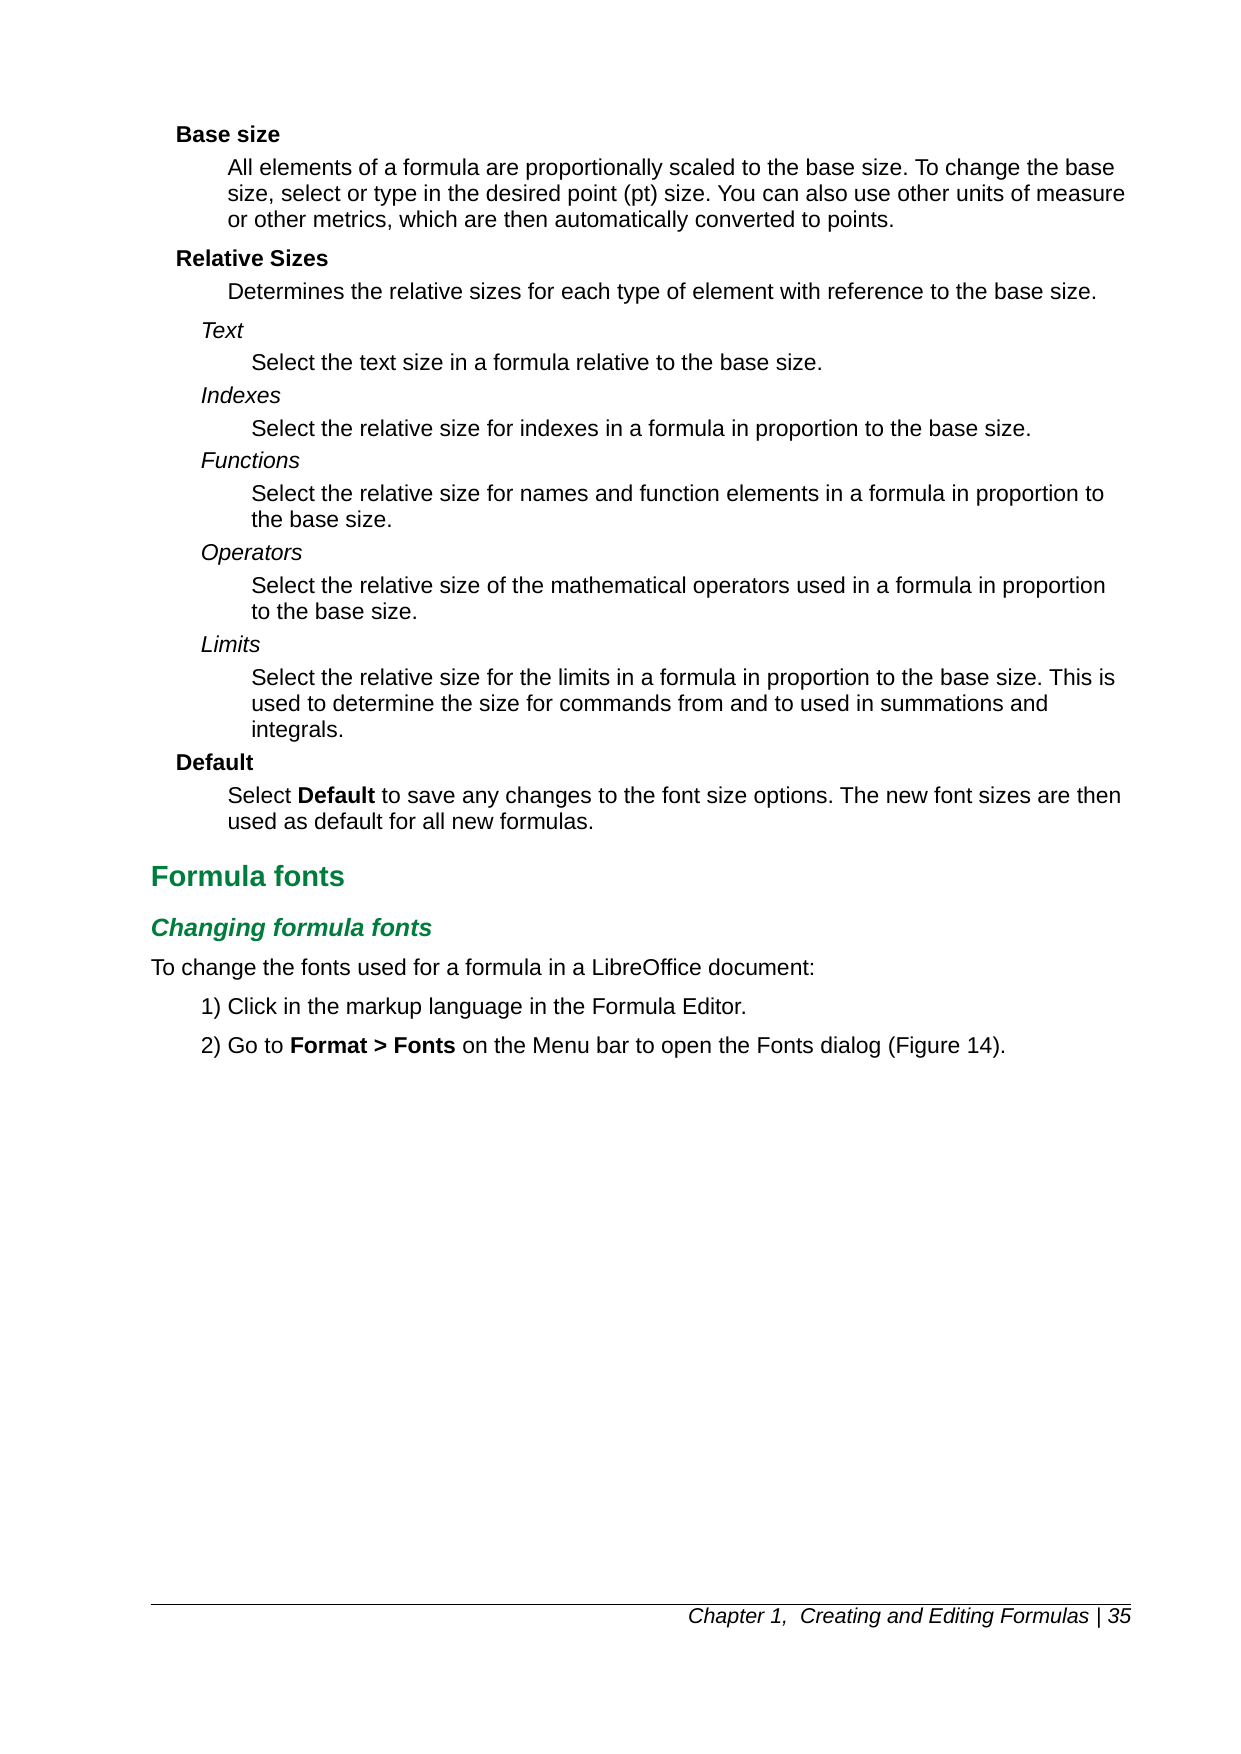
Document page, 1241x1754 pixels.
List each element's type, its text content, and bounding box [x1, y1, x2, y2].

text Determines the relative sizes for each type of element with reference to the base size. [227, 278, 1131, 304]
text Select the relative size for indexes in a formula in proportion to the base size. [251, 415, 1131, 441]
text Base size [176, 121, 1131, 147]
text Text [201, 317, 1131, 343]
text Select the relative size for names and function elements in a formula in proportion to the base size. [251, 480, 1131, 533]
text To change the fonts used for a formula in a LibreOffice document: [151, 954, 1131, 980]
text All elements of a formula are proportionally scaled to the base size. To change the base size, select or type in the desired point (pt) size. You can also use other units of measure or other metrics, which are then automatically converted to points. [227, 154, 1131, 233]
text Limits [201, 631, 1131, 657]
text Indexes [201, 382, 1131, 408]
text Select the relative size of the mathematical operators used in a formula in proportion to the base size. [251, 572, 1131, 624]
text Select Default to save any changes to the font size options. The new font sizes are then used as default for all new formulas. [227, 782, 1131, 834]
text Relative Sizes [176, 245, 1131, 272]
list Go to Format > Fonts on the Menu bar to open the Fonts dialog (Figure 14). [227, 1032, 1131, 1058]
text Select the relative size for the limits in a formula in proportion to the base size. This is used to determine the size for commands from and to used in summations and integrals. [251, 664, 1131, 743]
text Select the text size in a formula relative to the base size. [251, 349, 1131, 376]
text Functions [201, 447, 1131, 474]
subtitle Formula fonts [151, 859, 1131, 893]
text Operators [201, 539, 1131, 566]
text Default [176, 749, 1131, 776]
subtitle Changing formula fonts [151, 913, 1131, 941]
list Click in the markup language in the Formula Editor. [227, 993, 1131, 1019]
